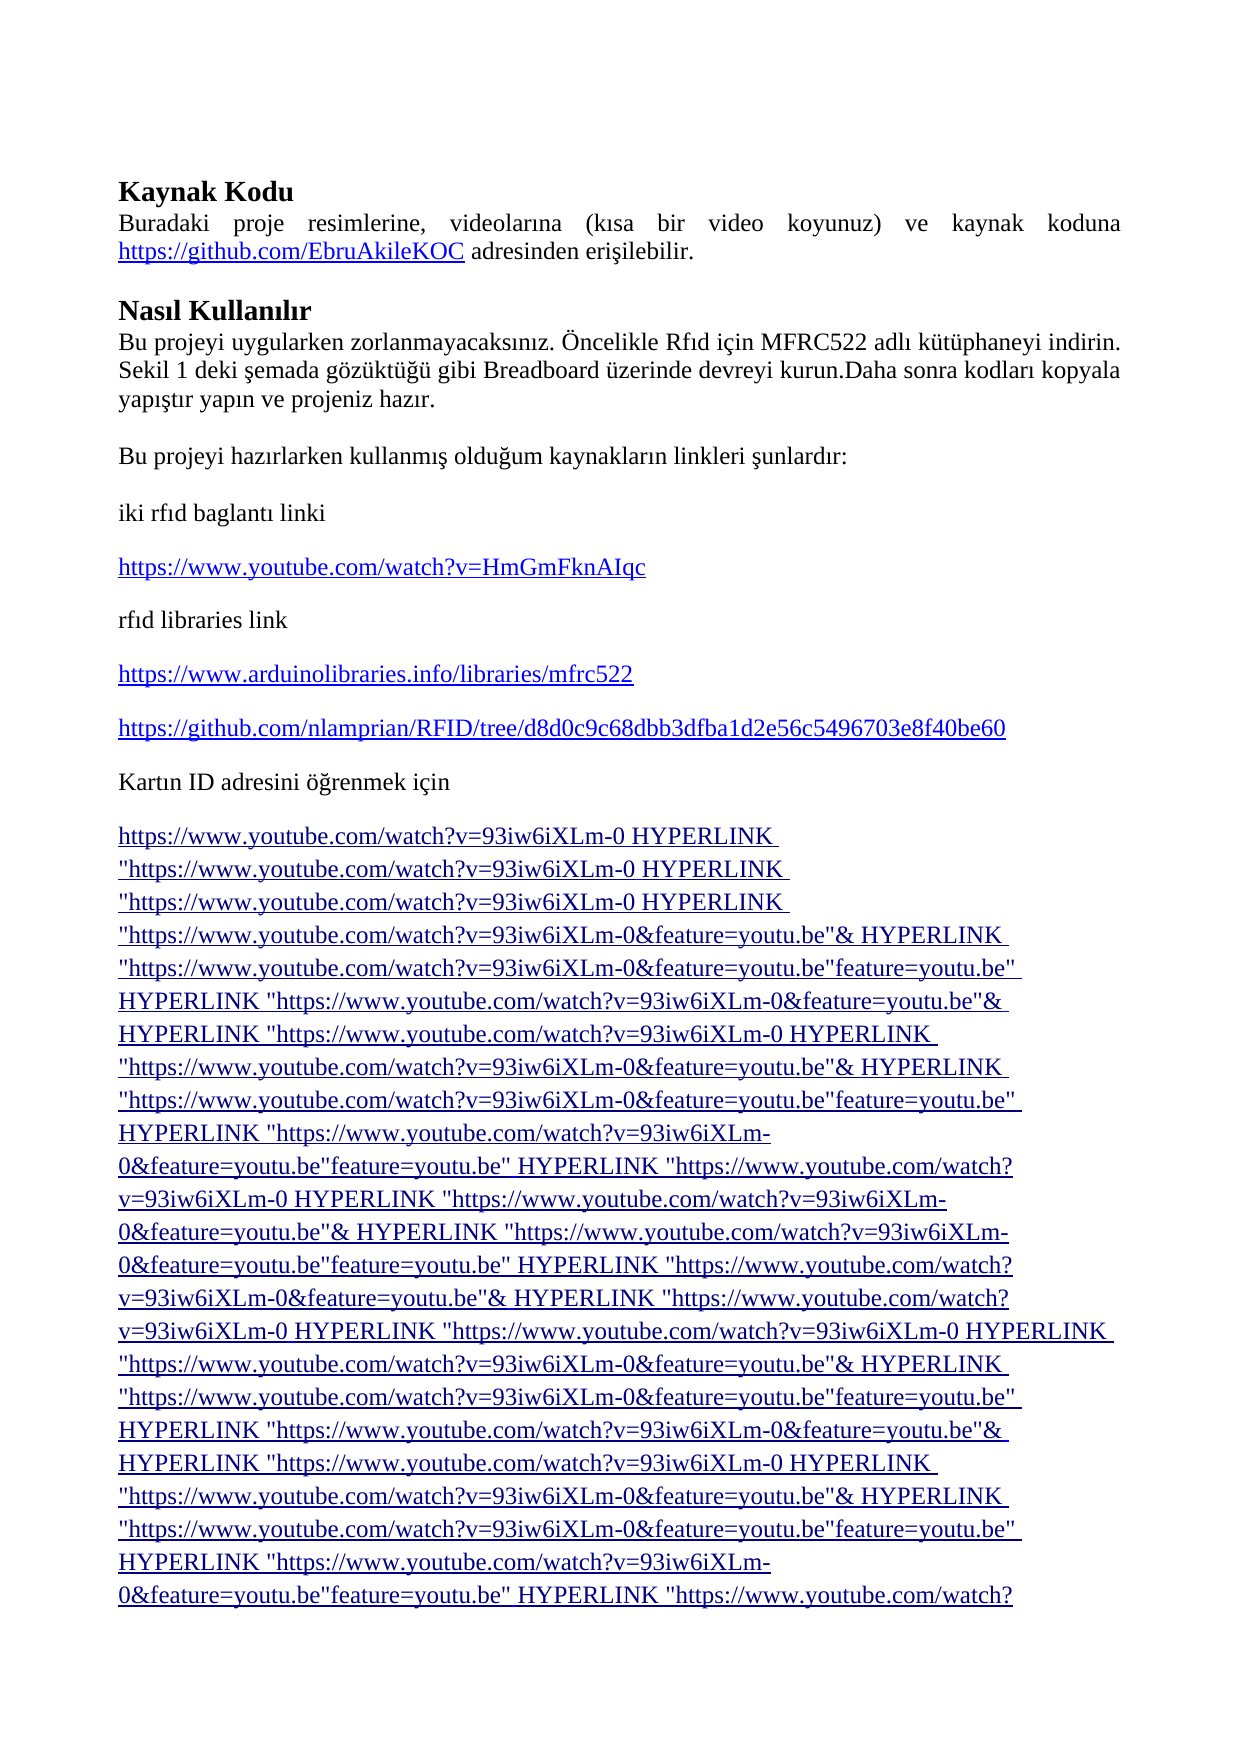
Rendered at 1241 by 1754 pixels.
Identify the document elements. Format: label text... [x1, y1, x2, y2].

text https://github.com/nlamprian/RFID/tree/d8d0c9c68dbb3dfba1d2e56c5496703e8f40be60 [118, 713, 1122, 742]
text https://www.youtube.com/watch?v=HmGmFknAIqc [118, 552, 1122, 580]
text Bu projeyi uygularken zorlanmayacaksınız. Öncelikle Rfıd için MFRC522 adlı kütüphaneyi indirin. Sekil 1 deki şemada gözüktüğü gibi Breadboard üzerinde devreyi kurun.Daha sonra kodları kopyala yapıştır yapın ve projeniz hazır. [118, 327, 1122, 413]
text Buradaki proje resimlerine, videolarına (kısa bir video koyunuz) ve kaynak koduna https://github.com/EbruAkileKOC adresinden erişilebilir. [118, 208, 1122, 265]
text https://www.arduinolibraries.info/libraries/mfrc522 [118, 659, 1122, 688]
text https://www.youtube.com/watch?v=93iw6iXLm-0 HYPERLINK "https://www.youtube.com/watch?v=93iw6iXLm-0 HYPERLINK "https://www.youtube.com/watch?v=93iw6iXLm-0 HYPERLINK "https://www.youtube.com/watch?v=93iw6iXLm-0&feature=youtu.be"& HYPERLINK "https://www.youtube.com/watch?v=93iw6iXLm-0&feature=youtu.be"feature=youtu.be" HYPERLINK "https://www.youtube.com/watch?v=93iw6iXLm-0&feature=youtu.be"& HYPERLINK "https://www.youtube.com/watch?v=93iw6iXLm-0 HYPERLINK "https://www.youtube.com/watch?v=93iw6iXLm-0&feature=youtu.be"& HYPERLINK "https://www.youtube.com/watch?v=93iw6iXLm-0&feature=youtu.be"feature=youtu.be" HYPERLINK "https://www.youtube.com/watch?v=93iw6iXLm-0&feature=youtu.be"feature=youtu.be" HYPERLINK "https://www.youtube.com/watch?v=93iw6iXLm-0 HYPERLINK "https://www.youtube.com/watch?v=93iw6iXLm-0&feature=youtu.be"& HYPERLINK "https://www.youtube.com/watch?v=93iw6iXLm-0&feature=youtu.be"feature=youtu.be" HYPERLINK "https://www.youtube.com/watch?v=93iw6iXLm-0&feature=youtu.be"& HYPERLINK "https://www.youtube.com/watch?v=93iw6iXLm-0 HYPERLINK "https://www.youtube.com/watch?v=93iw6iXLm-0 HYPERLINK "https://www.youtube.com/watch?v=93iw6iXLm-0&feature=youtu.be"& HYPERLINK "https://www.youtube.com/watch?v=93iw6iXLm-0&feature=youtu.be"feature=youtu.be" HYPERLINK "https://www.youtube.com/watch?v=93iw6iXLm-0&feature=youtu.be"& HYPERLINK "https://www.youtube.com/watch?v=93iw6iXLm-0 HYPERLINK "https://www.youtube.com/watch?v=93iw6iXLm-0&feature=youtu.be"& HYPERLINK "https://www.youtube.com/watch?v=93iw6iXLm-0&feature=youtu.be"feature=youtu.be" HYPERLINK "https://www.youtube.com/watch?v=93iw6iXLm-0&feature=youtu.be"feature=youtu.be" HYPERLINK "https://www.youtube.com/watch? [118, 821, 1122, 1609]
text Kaynak Kodu [118, 174, 1122, 208]
text Bu projeyi hazırlarken kullanmış olduğum kaynakların linkleri şunlardır: [118, 441, 1122, 470]
text iki rfıd baglantı linki [118, 498, 1122, 527]
text Kartın ID adresini öğrenmek için [118, 767, 1122, 796]
text rfıd libraries link [118, 606, 1122, 634]
text Nasıl Kullanılır [118, 293, 1122, 327]
